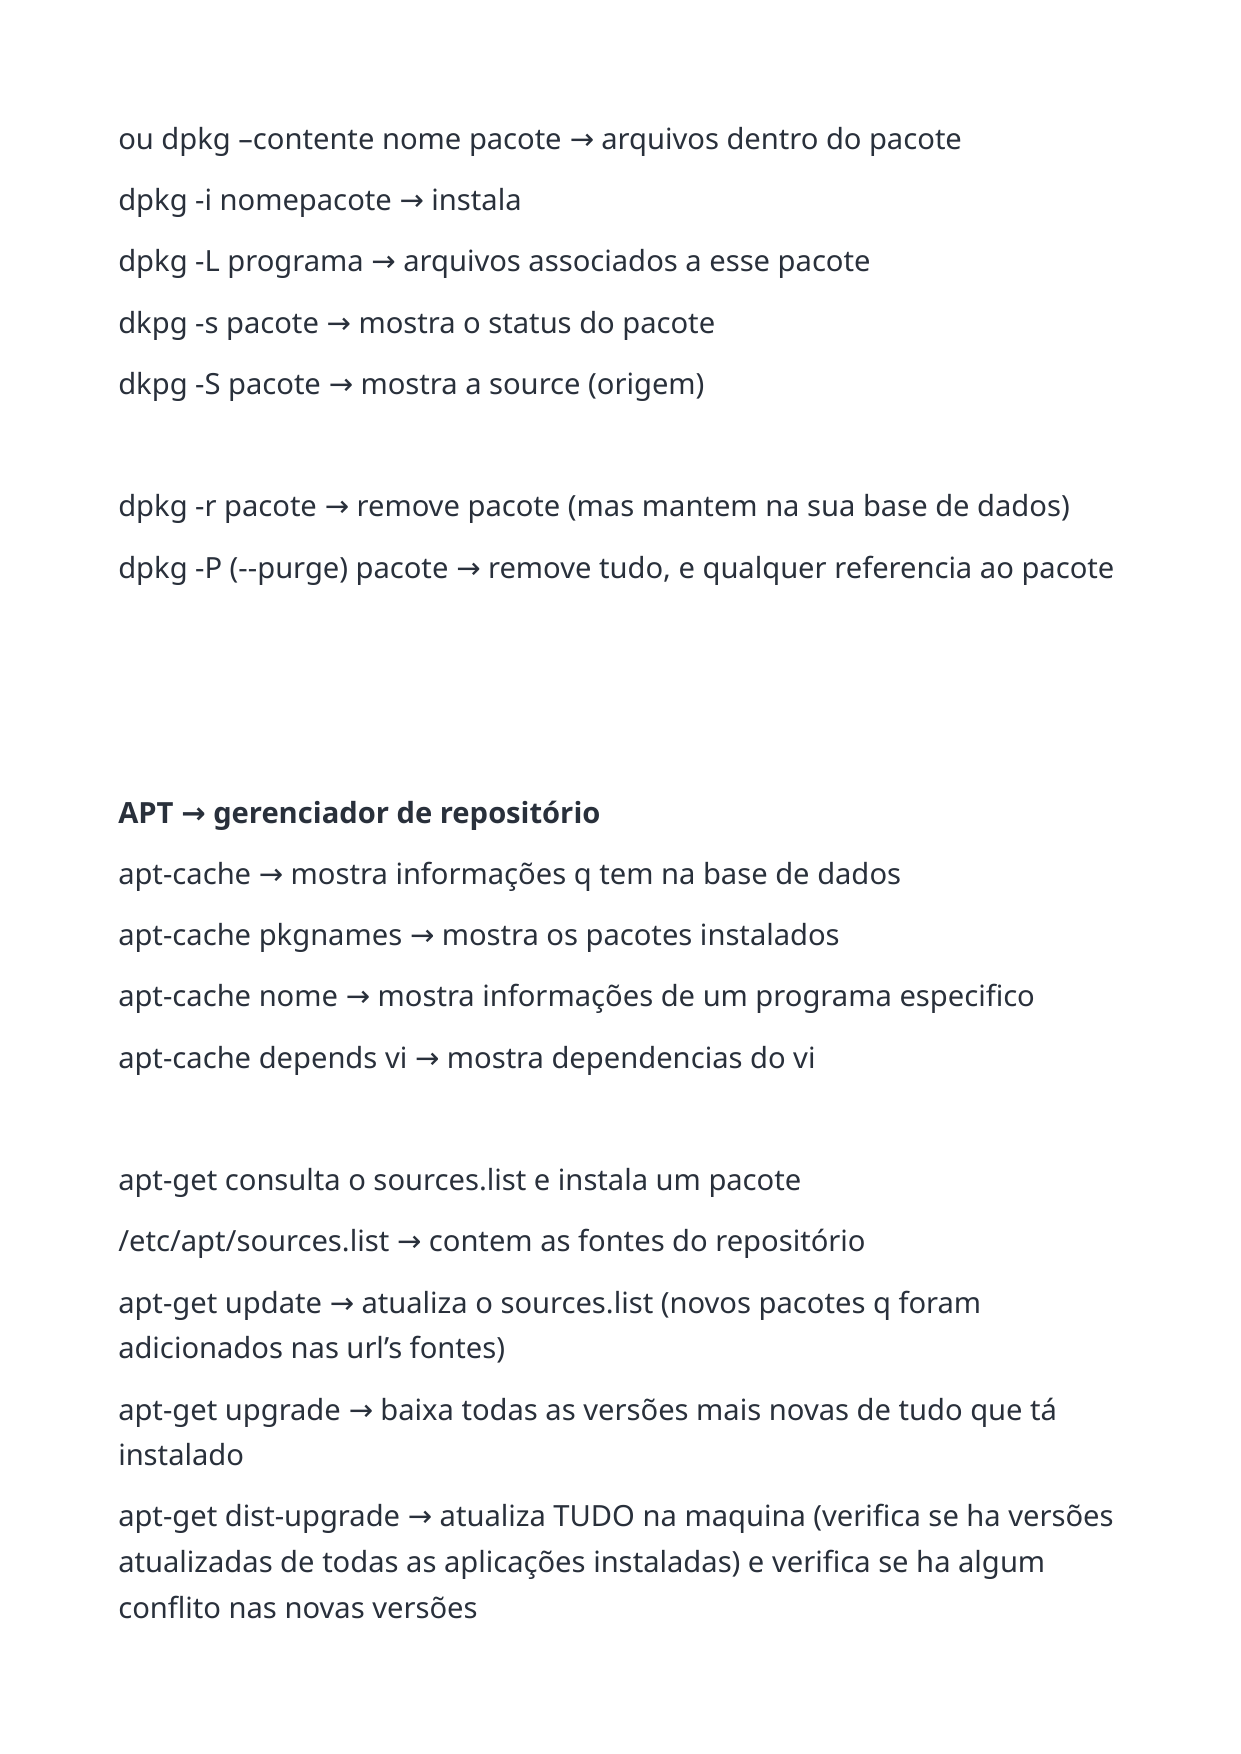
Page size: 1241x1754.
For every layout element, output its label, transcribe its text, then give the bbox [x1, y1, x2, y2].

text ou dpkg –contente nome pacote → arquivos dentro do pacote [118, 118, 1122, 158]
text apt-cache pkgnames → mostra os pacotes instalados [118, 914, 1122, 954]
text dkpg -S pacote → mostra a source (origem) [118, 363, 1122, 403]
text dpkg -L programa → arquivos associados a esse pacote [118, 241, 1122, 280]
text APT → gerenciador de repositório [118, 792, 1122, 832]
text apt-get consulta o sources.list e instala um pacote [118, 1159, 1122, 1199]
text apt-cache nome → mostra informações de um programa especifico [118, 976, 1122, 1015]
text apt-cache → mostra informações q tem na base de dados [118, 853, 1122, 893]
text dpkg -i nomepacote → instala [118, 179, 1122, 219]
text dkpg -s pacote → mostra o status do pacote [118, 302, 1122, 342]
text apt-get upgrade → baixa todas as versões mais novas de tudo que tá instalado [118, 1389, 1122, 1474]
text dpkg -P (--purge) pacote → remove tudo, e qualquer referencia ao pacote [118, 547, 1122, 587]
text /etc/apt/sources.list → contem as fontes do repositório [118, 1221, 1122, 1260]
text apt-cache depends vi → mostra dependencias do vi [118, 1037, 1122, 1077]
text dpkg -r pacote → remove pacote (mas mantem na sua base de dados) [118, 486, 1122, 525]
text apt-get dist-upgrade → atualiza TUDO na maquina (verifica se ha versões atualizadas de todas as aplicações instaladas) e verifica se ha algum conflito nas novas versões [118, 1496, 1122, 1627]
text apt-get update → atualiza o sources.list (novos pacotes q foram adicionados nas url’s fontes) [118, 1282, 1122, 1367]
